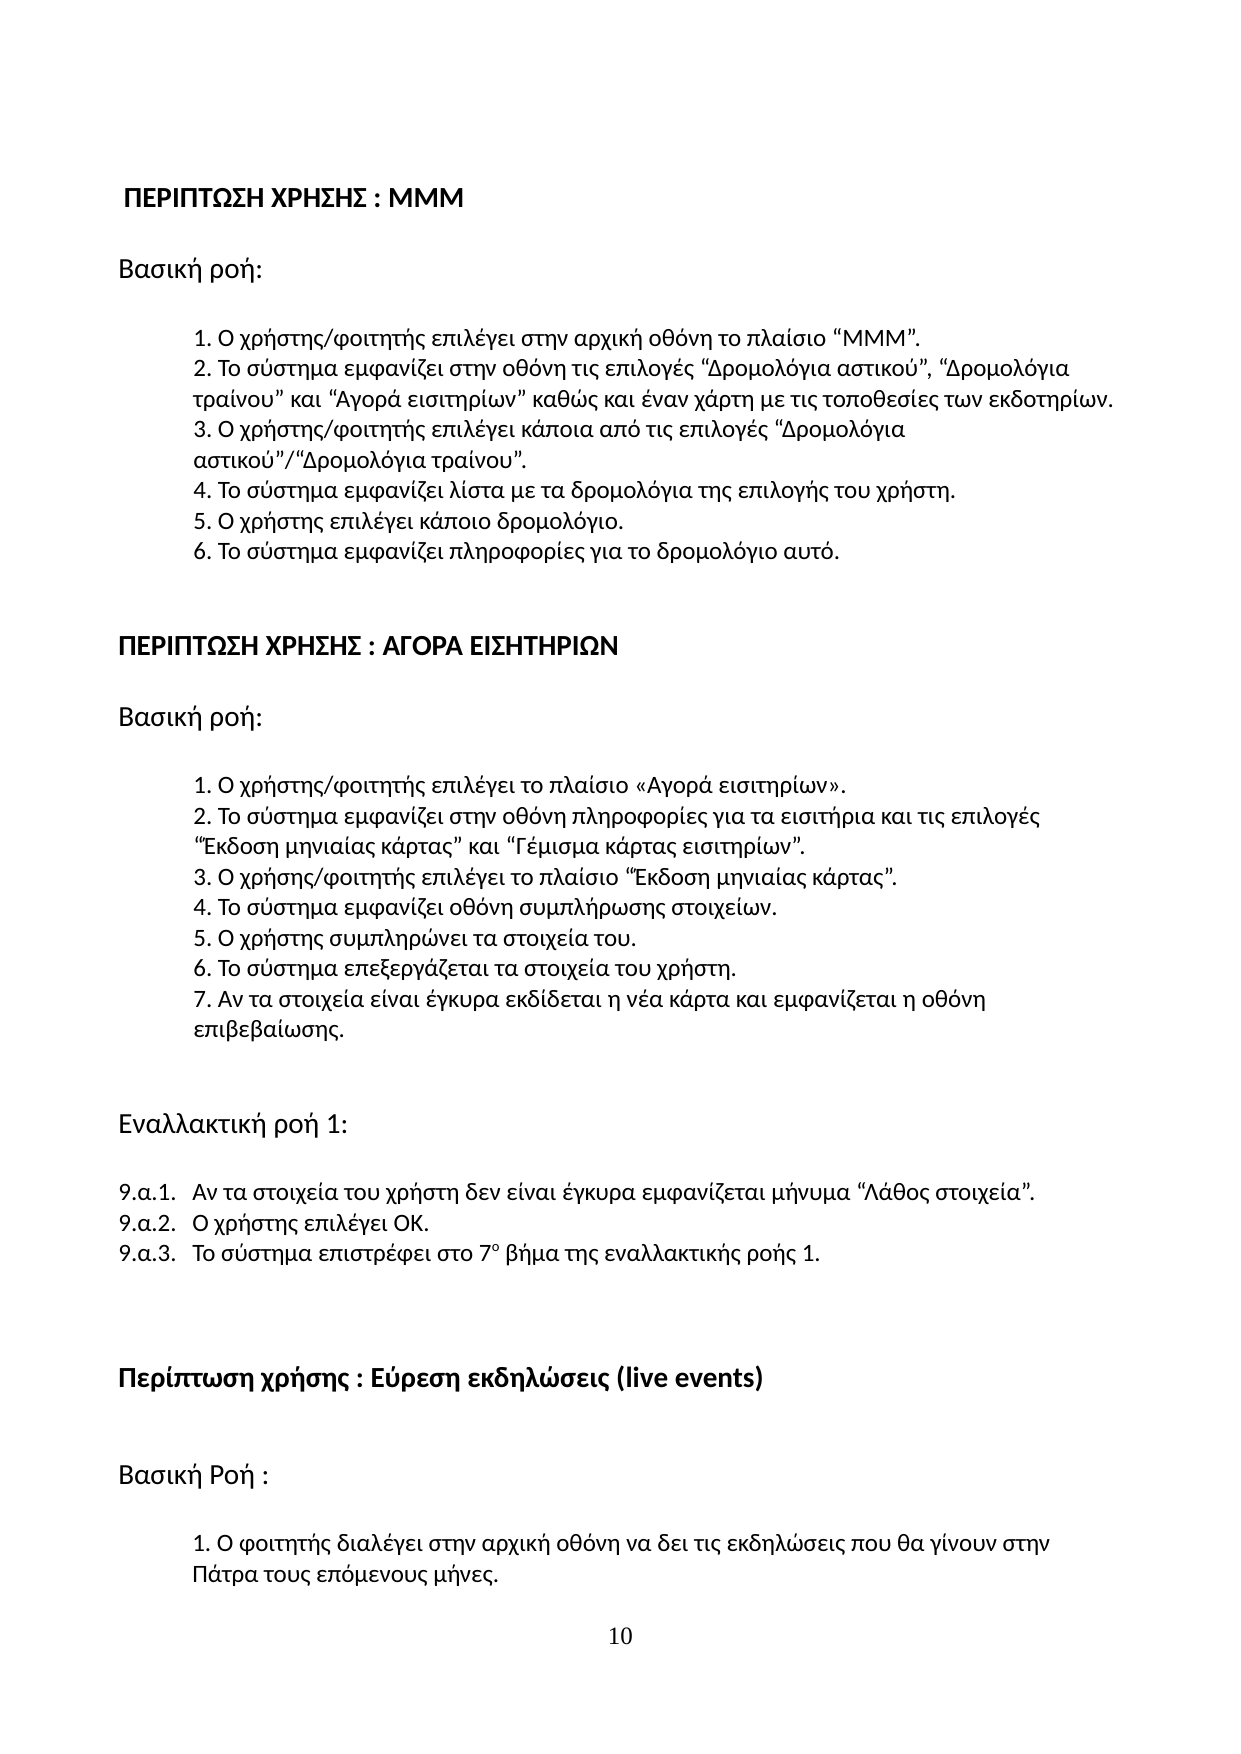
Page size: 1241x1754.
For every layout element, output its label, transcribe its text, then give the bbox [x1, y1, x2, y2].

text 9.α.1. Αν τα στοιχεία του χρήστη δεν είναι έγκυρα εμφανίζεται μήνυμα “Λάθος στοιχεία”. [118, 1176, 1122, 1207]
text Βασική Ροή : [118, 1456, 1122, 1492]
text 9.α.2. Ο χρήστης επιλέγει ΟΚ. [118, 1207, 1122, 1237]
text 4. Το σύστημα εμφανίζει οθόνη συμπλήρωσης στοιχείων. [193, 891, 1122, 922]
text 5. Ο χρήστης συμπληρώνει τα στοιχεία του. [193, 922, 1122, 952]
text ΠΕΡΙΠΤΩΣΗ ΧΡΗΣΗΣ : ΜΜΜ [118, 179, 1122, 215]
text 1. Ο χρήστης/φοιτητής επιλέγει το πλαίσιο «Αγορά εισιτηρίων». [193, 769, 1122, 800]
text 7. Αν τα στοιχεία είναι έγκυρα εκδίδεται η νέα κάρτα και εμφανίζεται η οθόνη επιβεβαίωσης. [193, 983, 1122, 1044]
text Βασική ροή: [118, 698, 1122, 734]
text 1. Ο φοιτητής διαλέγει στην αρχική οθόνη να δει τις εκδηλώσεις που θα γίνουν στην Πάτρα τους επόμενους μήνες. [192, 1527, 1122, 1588]
text 2. Το σύστημα εμφανίζει στην οθόνη πληροφορίες για τα εισιτήρια και τις επιλογές “Έκδοση μηνιαίας κάρτας” και “Γέμισμα κάρτας εισιτηρίων”. [193, 800, 1122, 861]
text Περίπτωση χρήσης : Εύρεση εκδηλώσεις (live events) [118, 1359, 1122, 1395]
text 1. Ο χρήστης/φοιτητής επιλέγει στην αρχική οθόνη το πλαίσιο “ΜΜΜ”. 2. Το σύστημα εμφανίζει στην οθόνη τις επιλογές “Δρομολόγια αστικού”, “Δρομολόγια τραίνου” και “Αγορά εισιτηρίων” καθώς και έναν χάρτη με τις τοποθεσίες των εκδοτηρίων. 3. Ο χρήστης/φοιτητής επιλέγει κάποια από τις επιλογές “Δρομολόγια αστικού”/“Δρομολόγια τραίνου”. 4. Το σύστημα εμφανίζει λίστα με τα δρομολόγια της επιλογής του χρήστη. 5. Ο χρήστης επιλέγει κάποιο δρομολόγιο. 6. Το σύστημα εμφανίζει πληροφορίες για το δρομολόγιο αυτό. [193, 322, 1122, 566]
text ΠΕΡΙΠΤΩΣΗ ΧΡΗΣΗΣ : ΑΓΟΡΑ ΕΙΣΗΤΗΡΙΩΝ [118, 627, 1122, 662]
text Βασική ροή: [118, 250, 1122, 286]
text 3. Ο χρήσης/φοιτητής επιλέγει το πλαίσιο “Έκδοση μηνιαίας κάρτας”. [193, 861, 1122, 891]
text Εναλλακτική ροή 1: [118, 1105, 1122, 1141]
text 9.α.3. Το σύστημα επιστρέφει στο 7ο βήμα της εναλλακτικής ροής 1. [118, 1237, 1122, 1268]
text 6. Το σύστημα επεξεργάζεται τα στοιχεία του χρήστη. [193, 952, 1122, 983]
